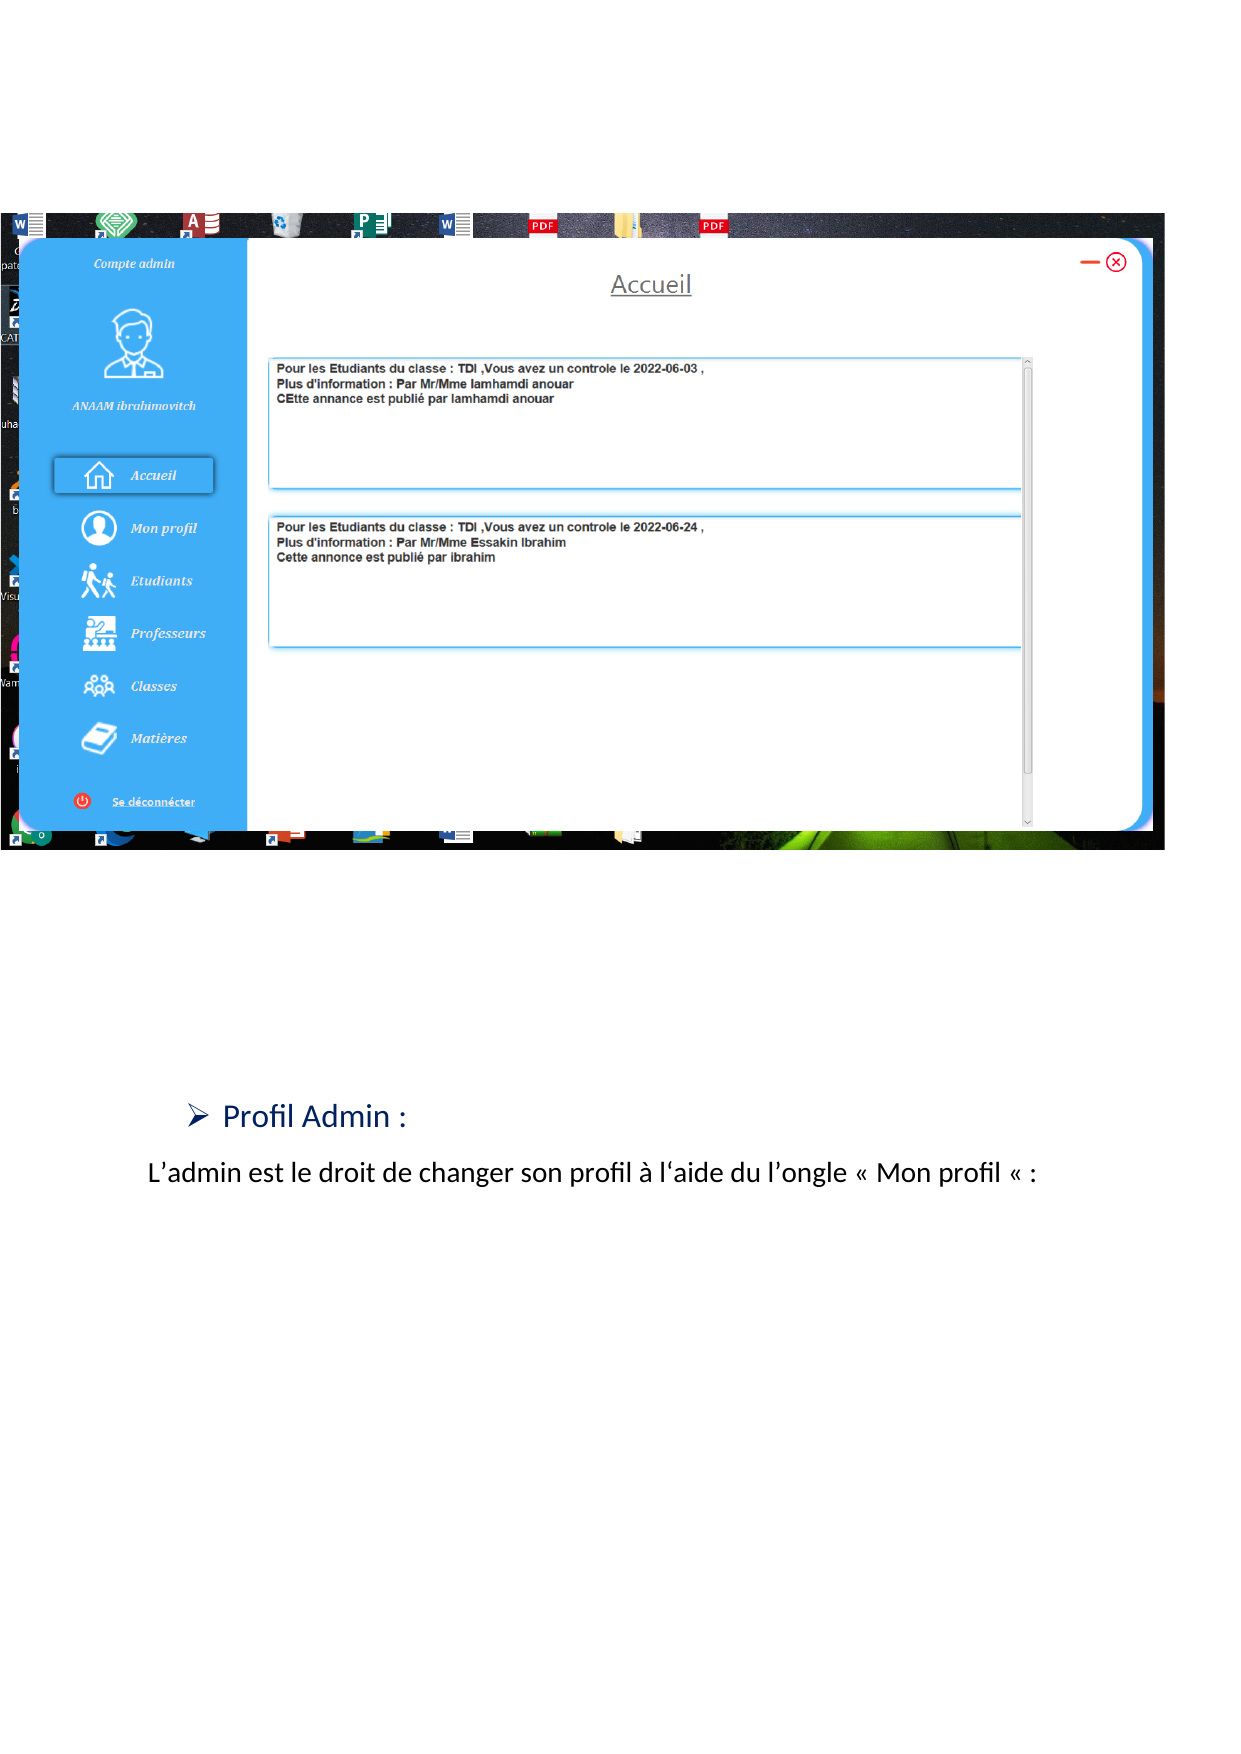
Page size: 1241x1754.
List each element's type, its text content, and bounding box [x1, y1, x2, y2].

text L’admin est le droit de changer son profil à l‘aide du l’ongle « Mon profil « : [148, 1154, 1093, 1190]
list Profil Admin : [185, 1096, 1093, 1136]
